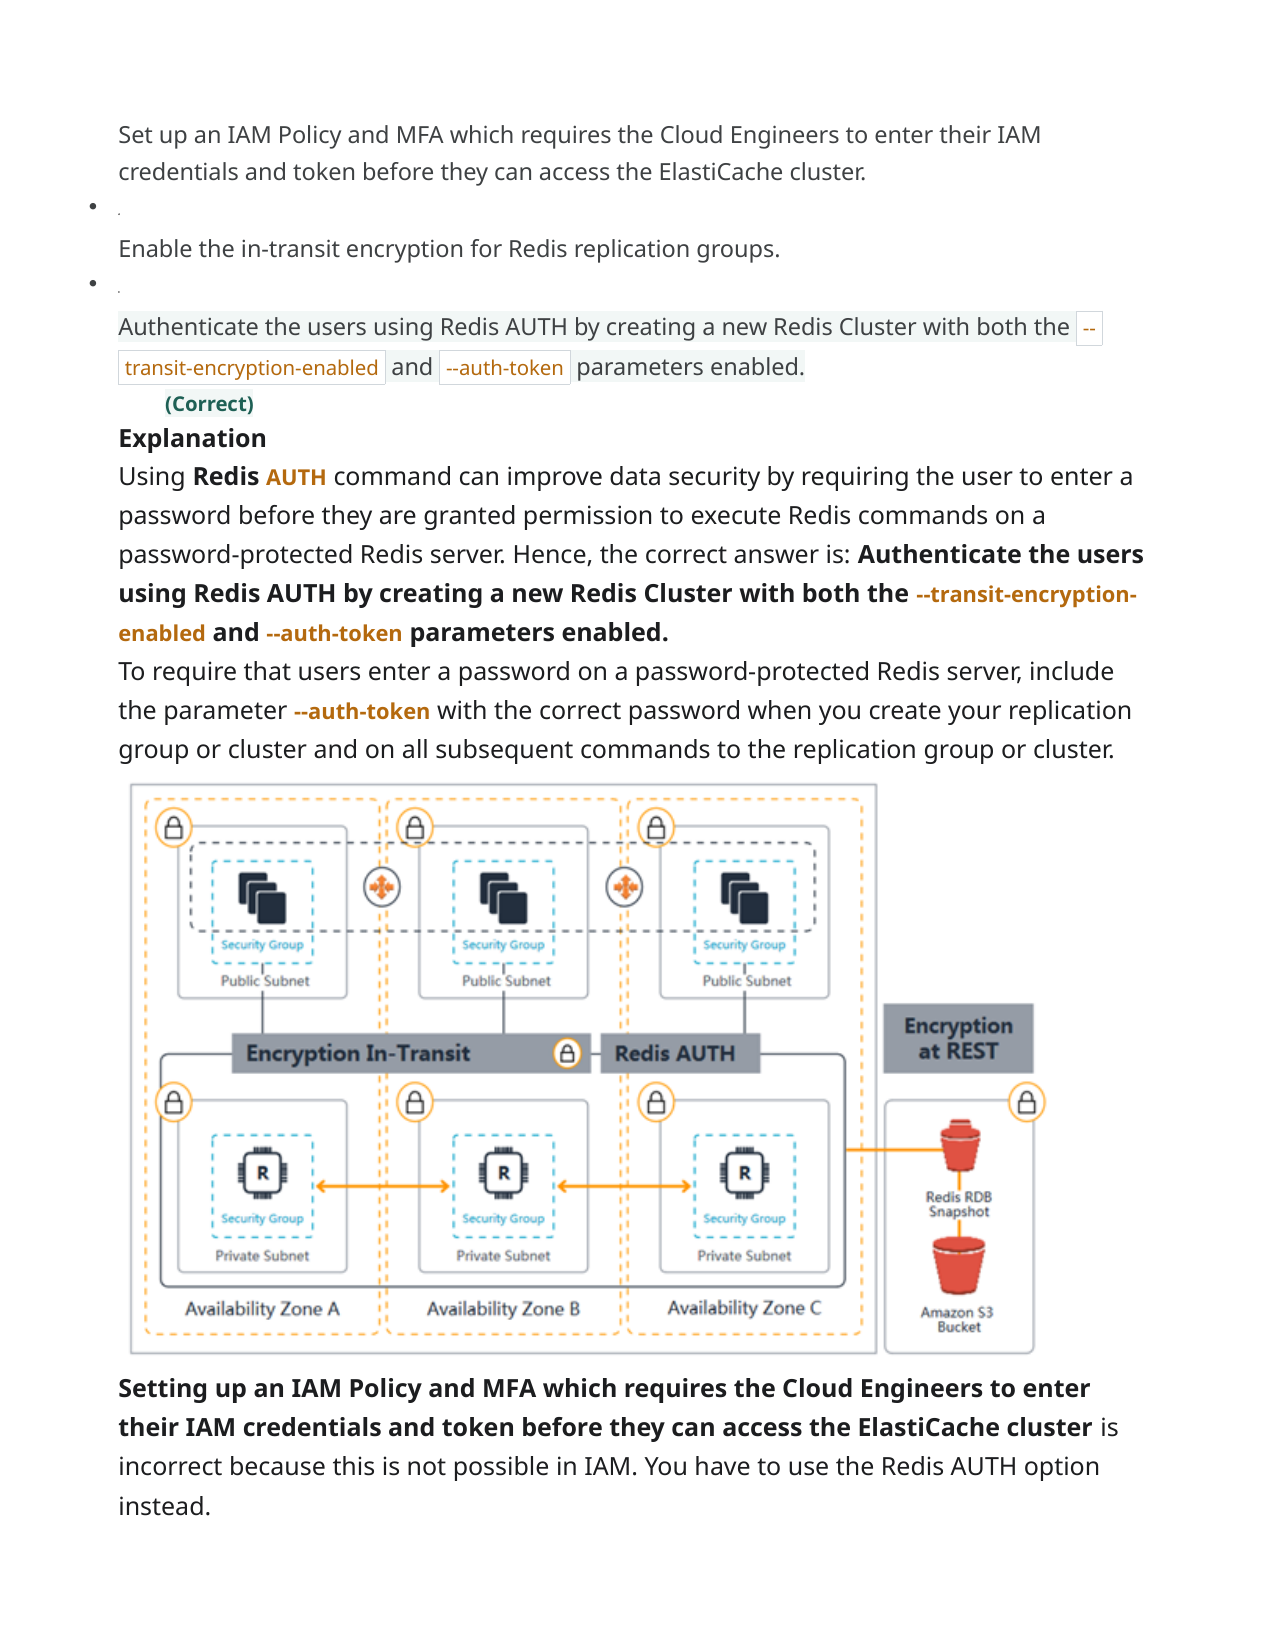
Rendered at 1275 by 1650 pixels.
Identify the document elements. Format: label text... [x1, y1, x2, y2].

list ​ [118, 269, 1157, 298]
picture [118, 771, 1056, 1367]
list ​ [118, 192, 1157, 220]
list (Correct) [165, 389, 1157, 417]
text Using Redis AUTH command can improve data security by requiring the user to enter a password before they are granted permission to execute Redis commands on a password-protected Redis server. Hence, the correct answer is: Authenticate the users using Redis AUTH by creating a new Redis Cluster with both the --transit-encryption-enabled and --auth-token parameters enabled. [118, 458, 1157, 648]
list Set up an IAM Policy and MFA which requires the Cloud Engineers to enter their IAM credentials and token before they can access the ElastiCache cluster. [118, 118, 1157, 187]
list Enable the in-transit encryption for Redis replication groups. [118, 233, 1157, 265]
subtitle Explanation [118, 421, 1157, 455]
text Setting up an IAM Policy and MFA which requires the Cloud Engineers to enter their IAM credentials and token before they can access the ElastiCache cluster is incorrect because this is not possible in IAM. You have to use the Redis AUTH option instead. [118, 1371, 1157, 1522]
text To require that users enter a password on a password-protected Redis server, include the parameter --auth-token with the correct password when you create your replication group or cluster and on all subsequent commands to the replication group or cluster. [118, 653, 1157, 766]
list Authenticate the users using Redis AUTH by creating a new Redis Cluster with both the --transit-encryption-enabled and --auth-token parameters enabled. [118, 311, 1157, 384]
